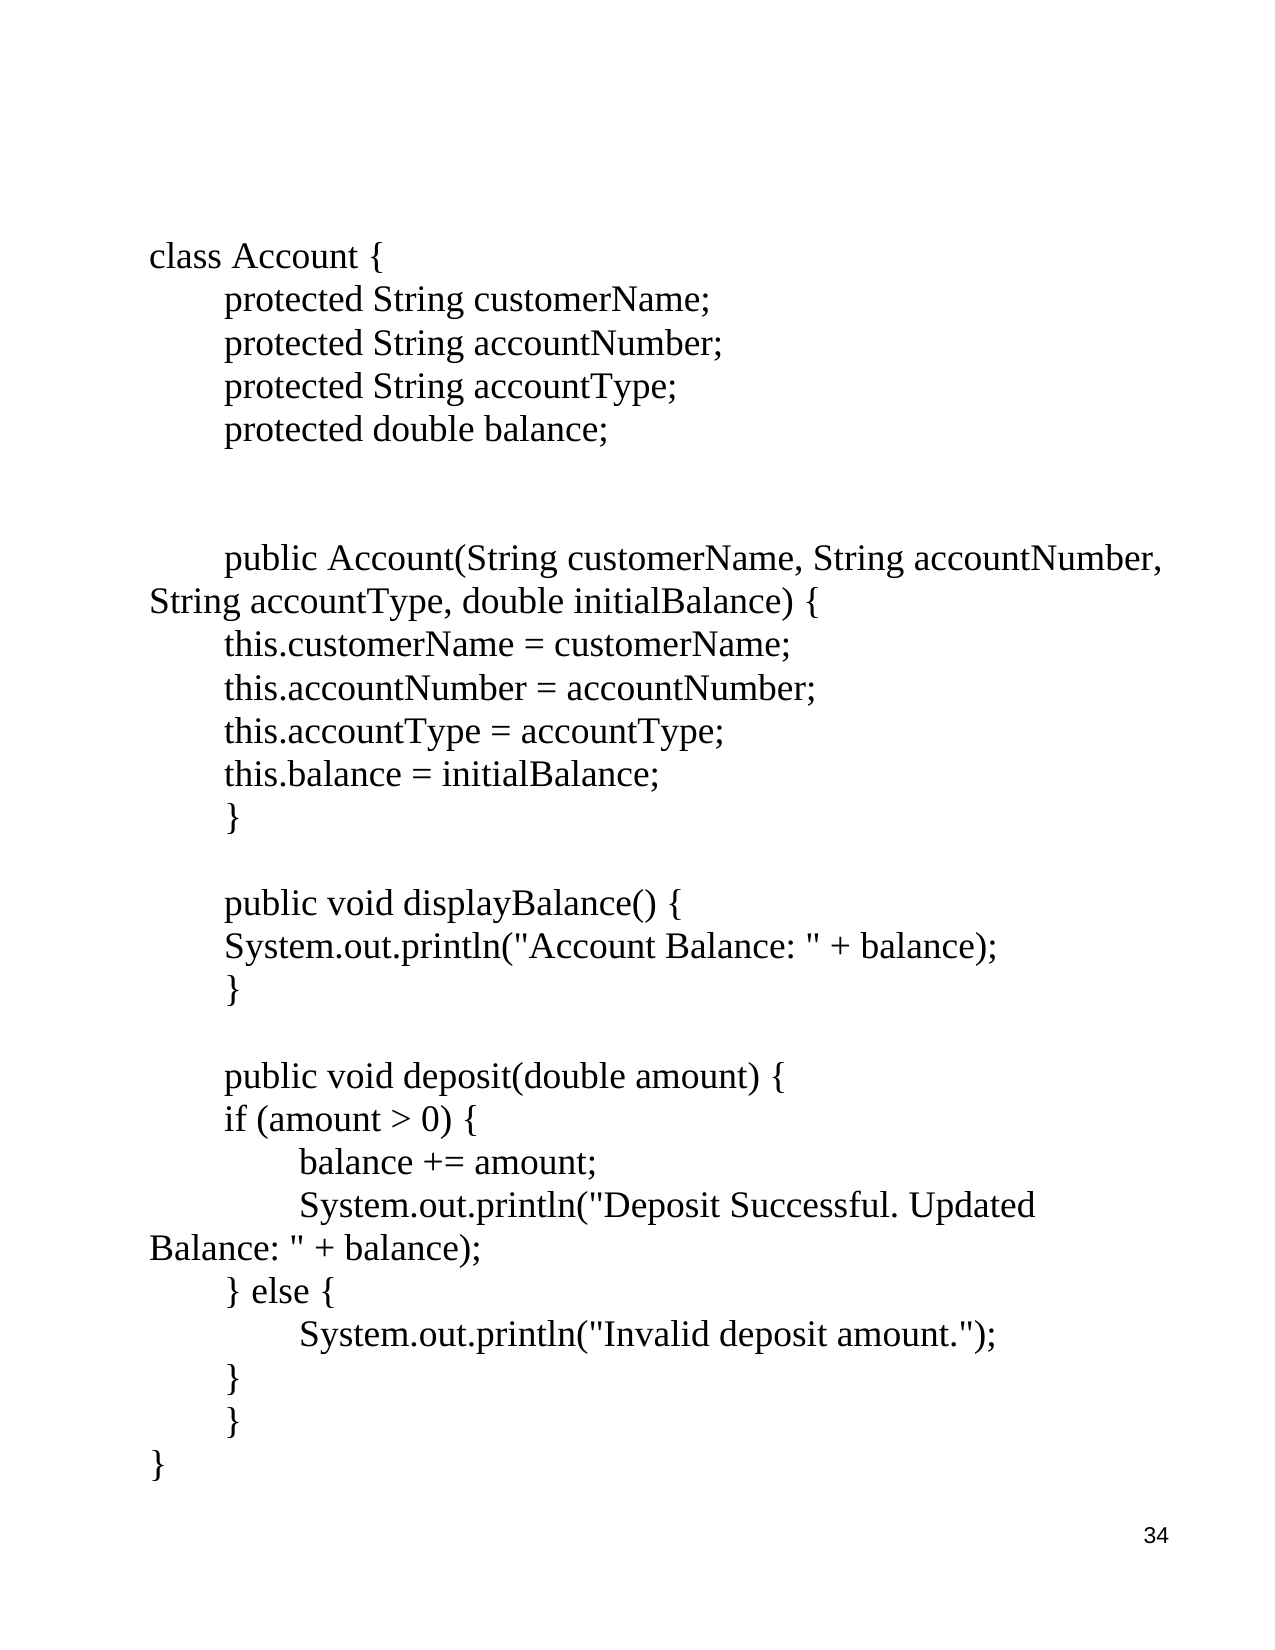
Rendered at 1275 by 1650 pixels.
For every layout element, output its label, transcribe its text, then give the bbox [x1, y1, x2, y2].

text protected double balance; [149, 406, 1169, 449]
text this.balance = initialBalance; [149, 751, 1169, 794]
text System.out.println("Account Balance: " + balance); [149, 924, 1169, 967]
text } [149, 1398, 1169, 1441]
text protected String accountNumber; [149, 320, 1169, 363]
text } [149, 794, 1169, 837]
text this.accountType = accountType; [149, 708, 1169, 751]
text } else { [149, 1269, 1169, 1312]
text protected String customerName; [149, 277, 1169, 320]
text public Account(String customerName, String accountNumber, String accountType, double initialBalance) { [149, 536, 1169, 622]
text protected String accountType; [149, 363, 1169, 406]
text } [149, 1355, 1169, 1398]
text balance += amount; [149, 1139, 1169, 1182]
text this.accountNumber = accountNumber; [149, 665, 1169, 708]
text System.out.println("Deposit Successful. Updated Balance: " + balance); [149, 1182, 1169, 1269]
text public void displayBalance() { [149, 881, 1169, 924]
text if (amount > 0) { [149, 1096, 1169, 1139]
text public void deposit(double amount) { [149, 1053, 1169, 1096]
text class Account { [149, 234, 1169, 277]
text this.customerName = customerName; [149, 622, 1169, 665]
text System.out.println("Invalid deposit amount."); [149, 1312, 1169, 1355]
text } [149, 1441, 1169, 1484]
text } [149, 967, 1169, 1010]
